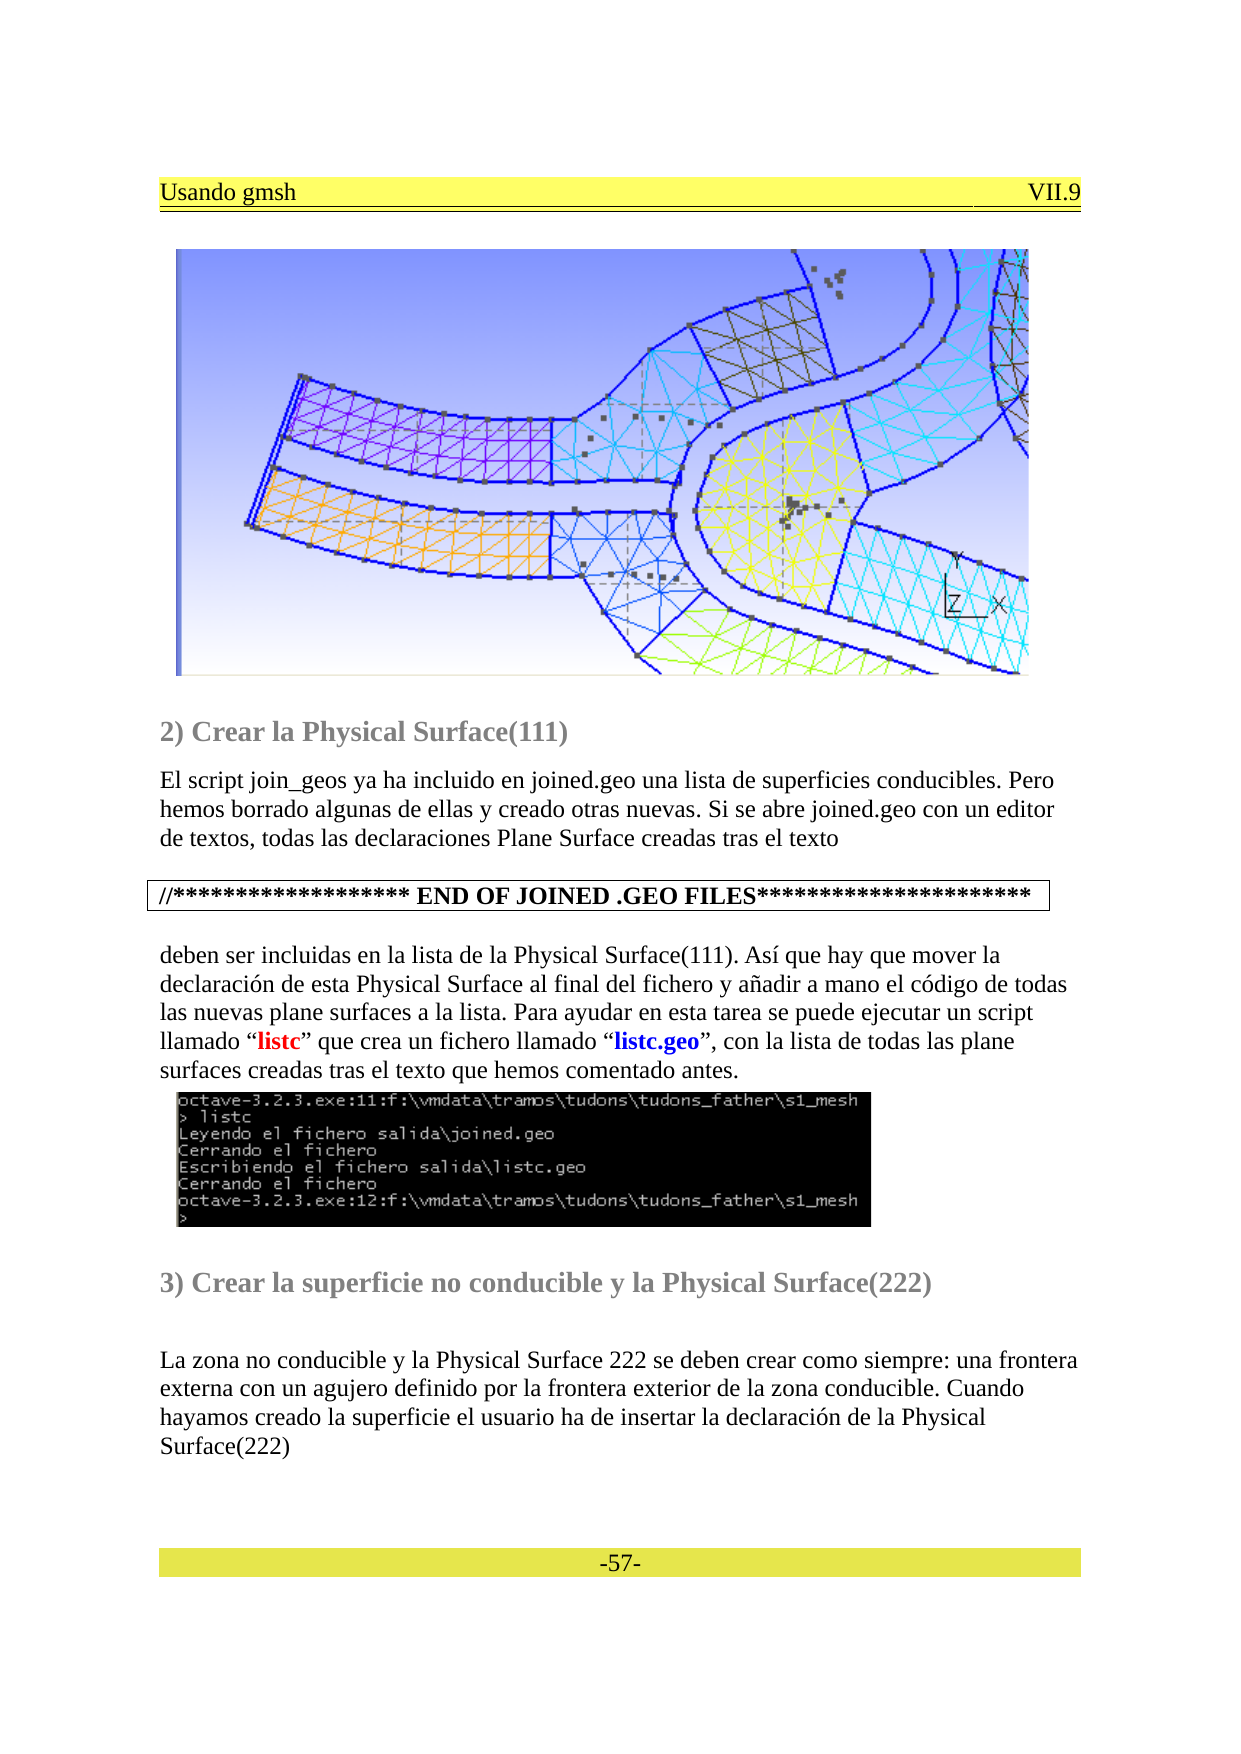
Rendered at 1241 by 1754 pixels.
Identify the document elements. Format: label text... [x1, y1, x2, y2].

text El script join_geos ya ha incluido en joined.geo una lista de superficies conducibles. Pero hemos borrado algunas de ellas y creado otras nuevas. Si se abre joined.geo con un editor de textos, todas las declaraciones Plane Surface creadas tras el texto [159, 765, 1081, 852]
text La zona no conducible y la Physical Surface 222 se deben crear como siempre: una frontera externa con un agujero definido por la frontera exterior de la zona conducible. Cuando hayamos creado la superficie el usuario ha de insertar la declaración de la Physical Surface(222) [159, 1345, 1081, 1460]
picture [176, 1092, 872, 1227]
text deben ser incluidas en la lista de la Physical Surface(111). Así que hay que mover la declaración de esta Physical Surface al final del fichero y añadir a mano el código de todas las nuevas plane surfaces a la lista. Para ayudar en esta tarea se puede ejecutar un script llamado “listc” que crea un fichero llamado “listc.geo”, con la lista de todas las plane surfaces creadas tras el texto que hemos comentado antes. [159, 940, 1081, 1084]
subtitle 2) Crear la Physical Surface(111) [159, 714, 1081, 748]
subtitle 3) Crear la superficie no conducible y la Physical Surface(222) [159, 1265, 1081, 1298]
picture [176, 249, 1029, 676]
table_header //******************* END OF JOINED .GEO FILES********************** [148, 881, 1049, 910]
